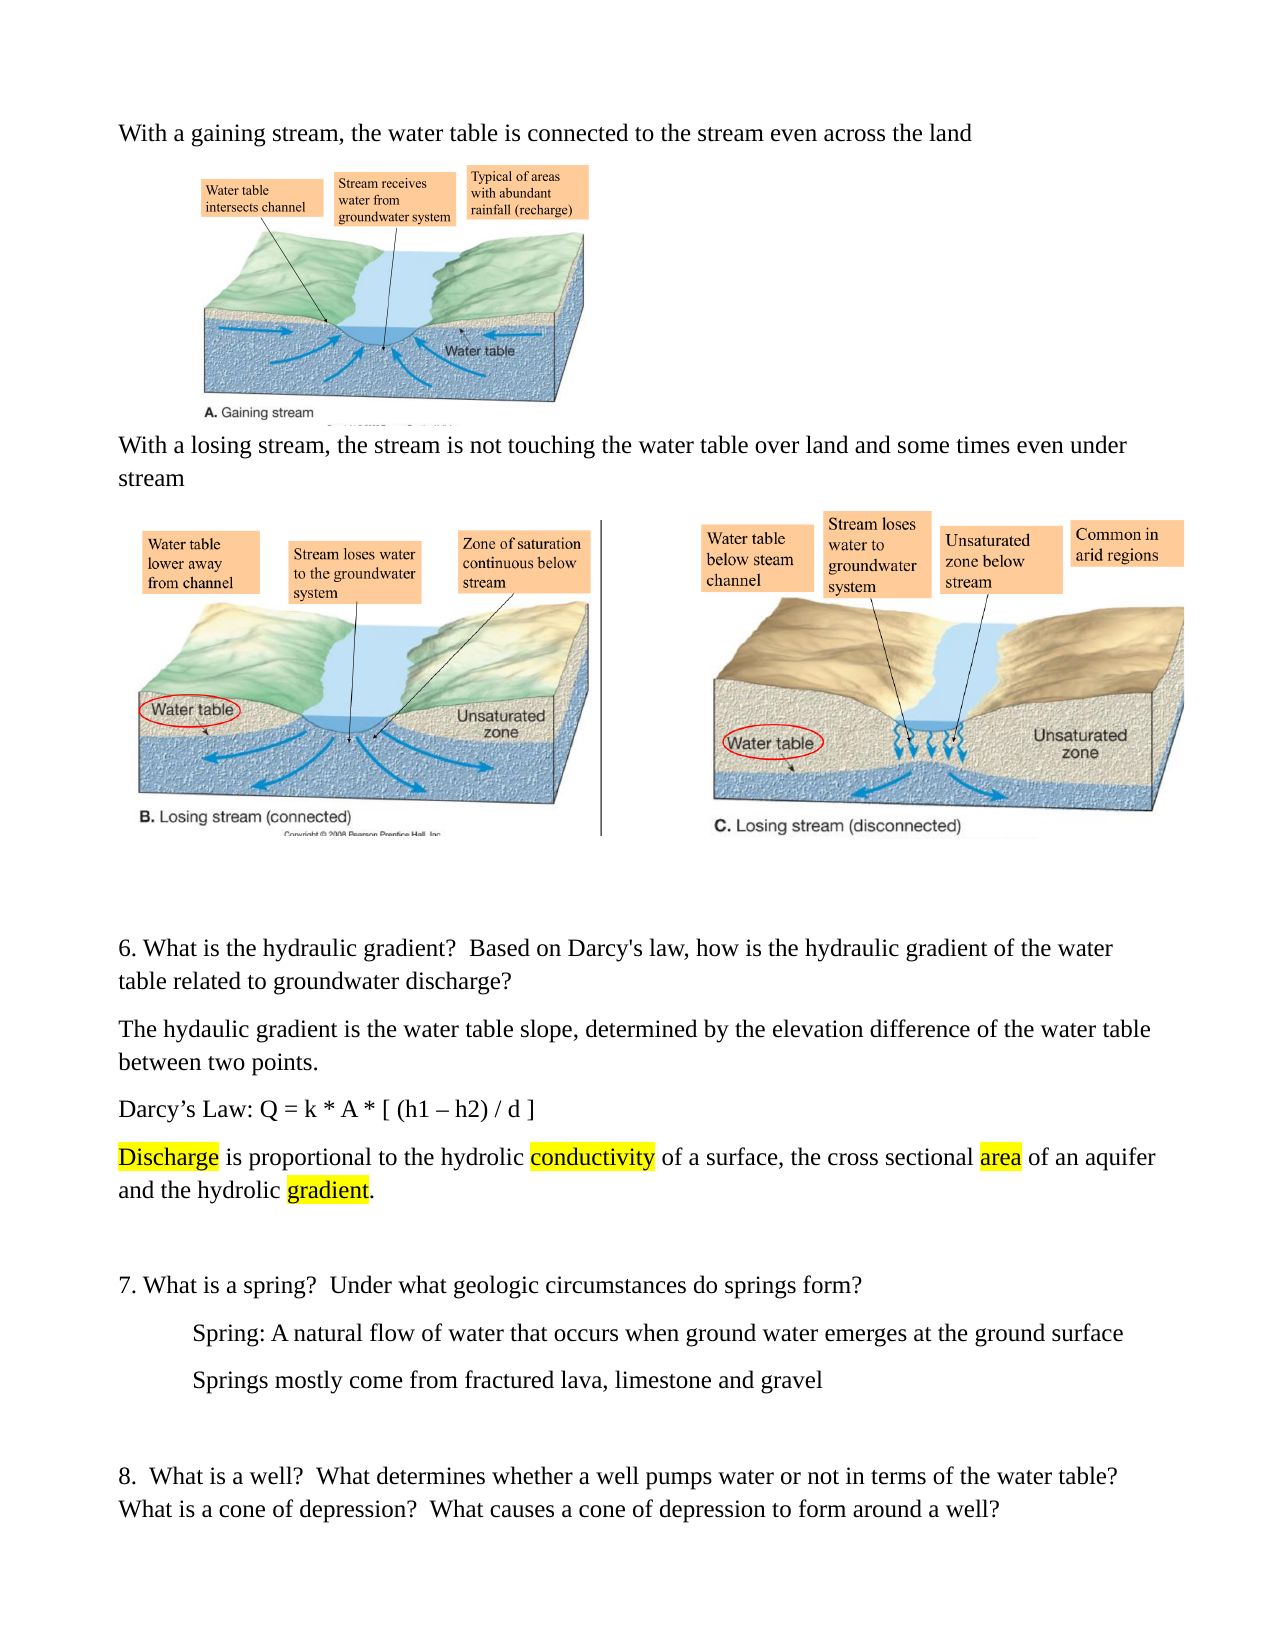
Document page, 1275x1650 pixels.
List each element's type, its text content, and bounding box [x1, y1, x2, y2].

text Darcy’s Law: Q = k * A * [ (h1 – h2) / d ] [118, 1094, 1157, 1123]
text With a losing stream, the stream is not touching the water table over land and some times even under stream [118, 166, 1157, 492]
text Spring: A natural flow of water that occurs when ground water emerges at the ground surface [192, 1318, 1157, 1347]
text The hydaulic gradient is the water table slope, determined by the elevation difference of the water table between two points. [118, 1014, 1157, 1076]
text Springs mostly come from fractured lava, limestone and gravel [192, 1366, 1157, 1394]
text 7. What is a spring? Under what geologic circumstances do springs form? [118, 1270, 1157, 1299]
picture [697, 511, 1185, 839]
text Discharge is proportional to the hydrolic conductivity of a surface, the cross sectional area of an aquifer and the hydrolic gradient. [118, 1142, 1157, 1204]
text 8. What is a well? What determines whether a well pumps water or not in terms of the water table? What is a cone of depression? What causes a cone of depression to form around a well? [118, 1461, 1157, 1523]
text 6. What is the hydraulic gradient? Based on Darcy's law, how is the hydraulic gradient of the water table related to groundwater discharge? [118, 933, 1157, 995]
picture [189, 165, 589, 426]
picture [128, 520, 602, 836]
text With a gaining stream, the water table is connected to the stream even across the land [118, 118, 1157, 147]
